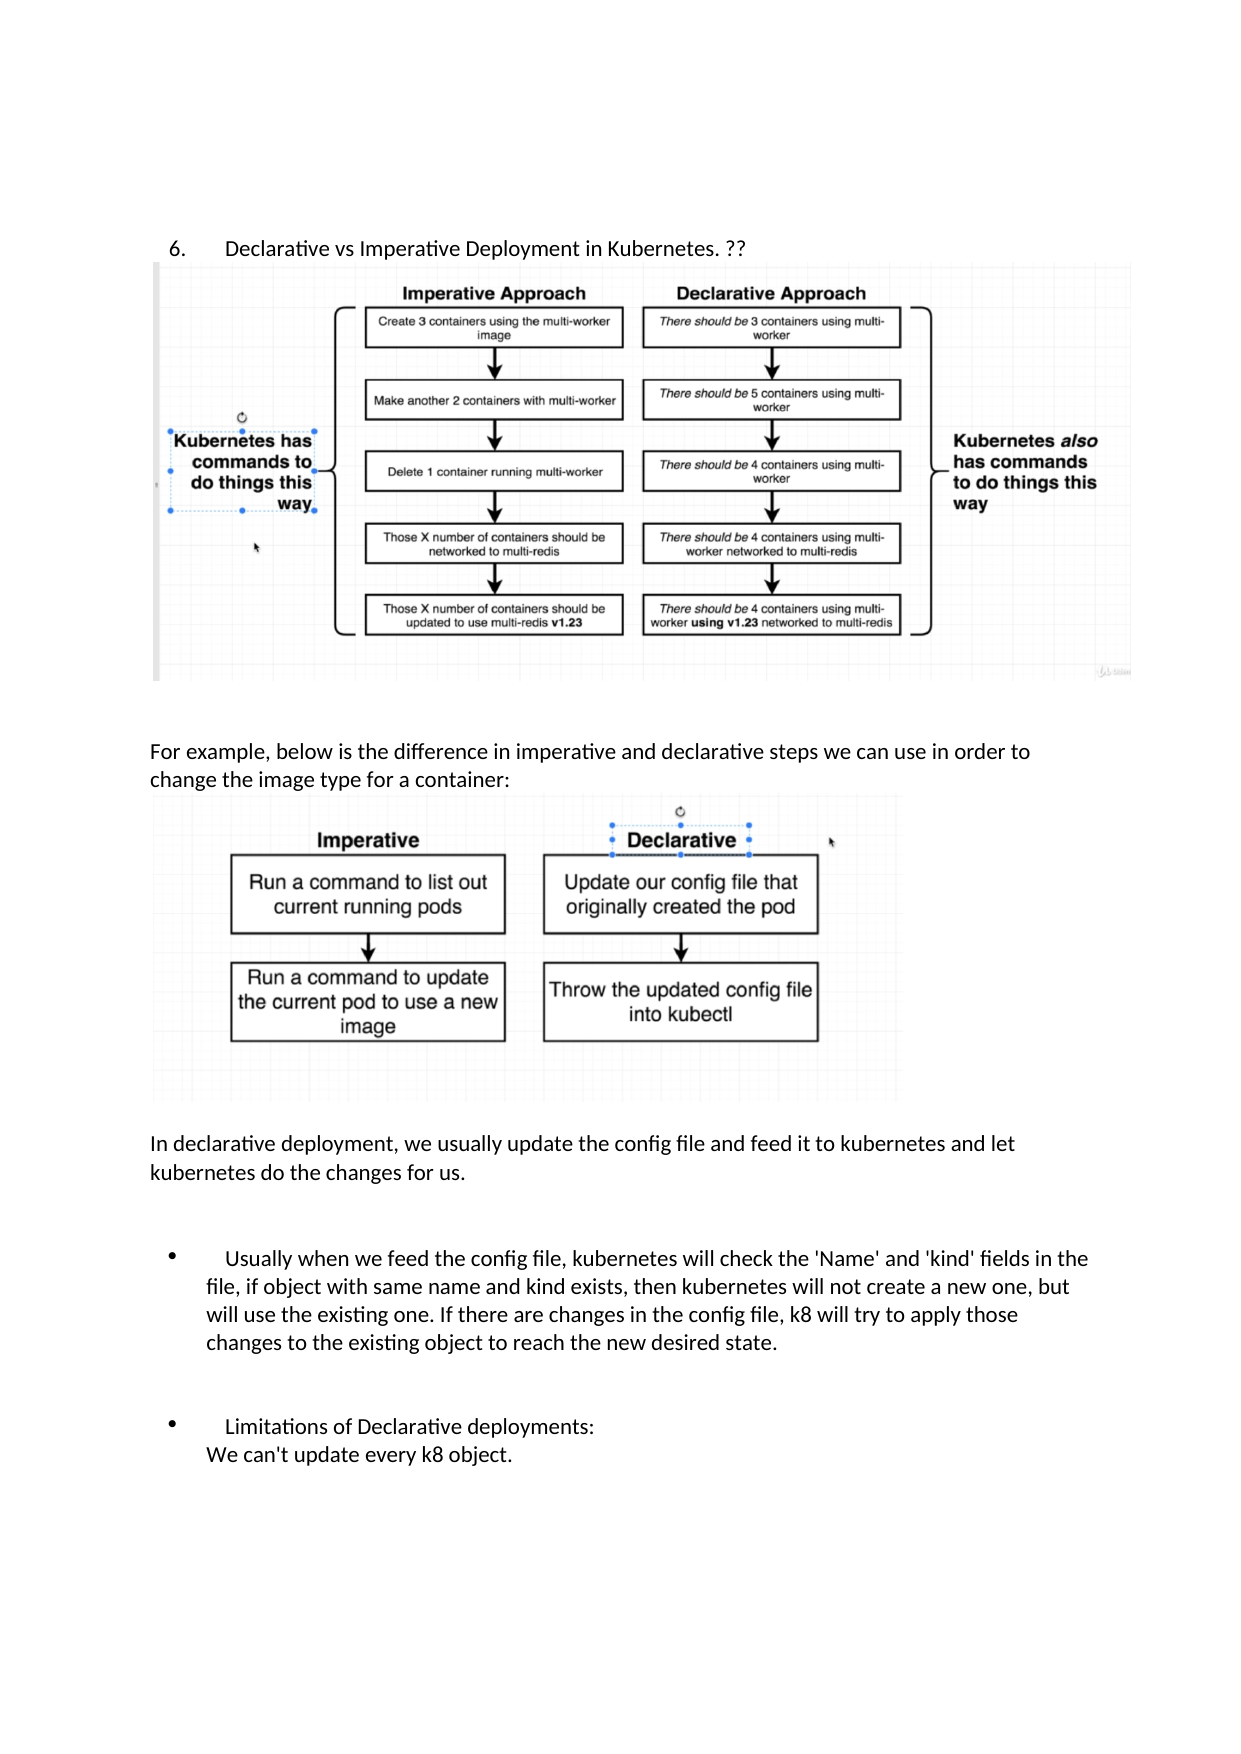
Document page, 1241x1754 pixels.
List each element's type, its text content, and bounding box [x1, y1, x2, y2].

list Limitations of Declarative deployments: [169, 1412, 1090, 1440]
text We can't update every k8 object. [206, 1440, 1090, 1468]
list Usually when we feed the config file, kubernetes will check the 'Name' and 'kind' fields in the file, if object with same name and kind exists, then kubernetes will not create a new one, but will use the existing one. If there are changes in the config file, k8 will try to apply those changes to the existing object to reach the new desired state. [169, 1244, 1090, 1356]
text For example, below is the difference in imperative and declarative steps we can use in order to change the image type for a container: [150, 737, 1090, 793]
picture [153, 793, 904, 1102]
list Declarative vs Imperative Deployment in Kubernetes. ?? [169, 234, 1090, 262]
text In declarative deployment, we usually update the config file and feed it to kubernetes and let kubernetes do the changes for us. [150, 1129, 1090, 1186]
picture [153, 262, 1131, 681]
